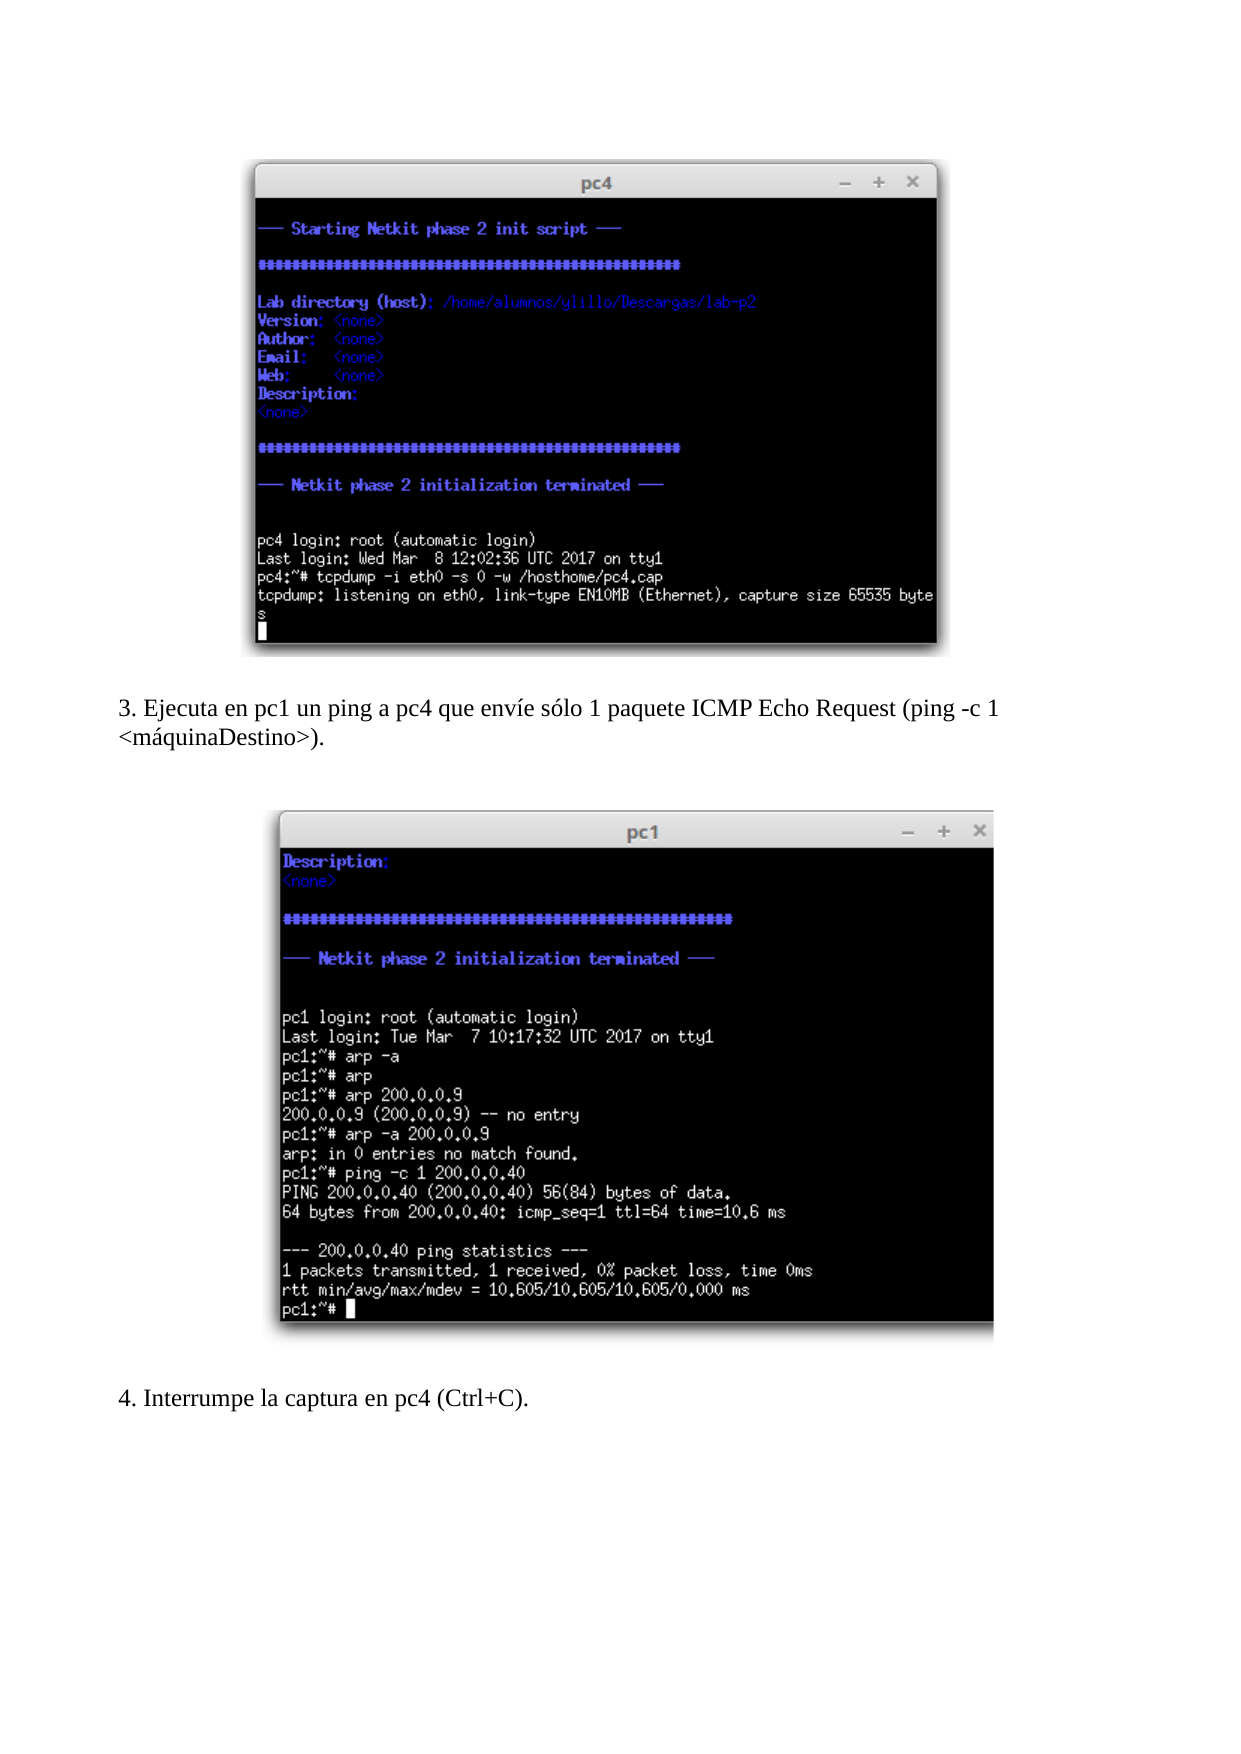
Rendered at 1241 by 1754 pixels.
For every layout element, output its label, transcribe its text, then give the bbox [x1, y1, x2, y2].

picture [672, 159, 950, 657]
text 3. Ejecuta en pc1 un ping a pc4 que envíe sólo 1 paquete ICMP Echo Request (ping -c 1 <máquinaDestino>). [118, 693, 1122, 751]
text 4. Interrumpe la captura en pc4 (Ctrl+C). [118, 1383, 1122, 1412]
picture [735, 810, 994, 1348]
